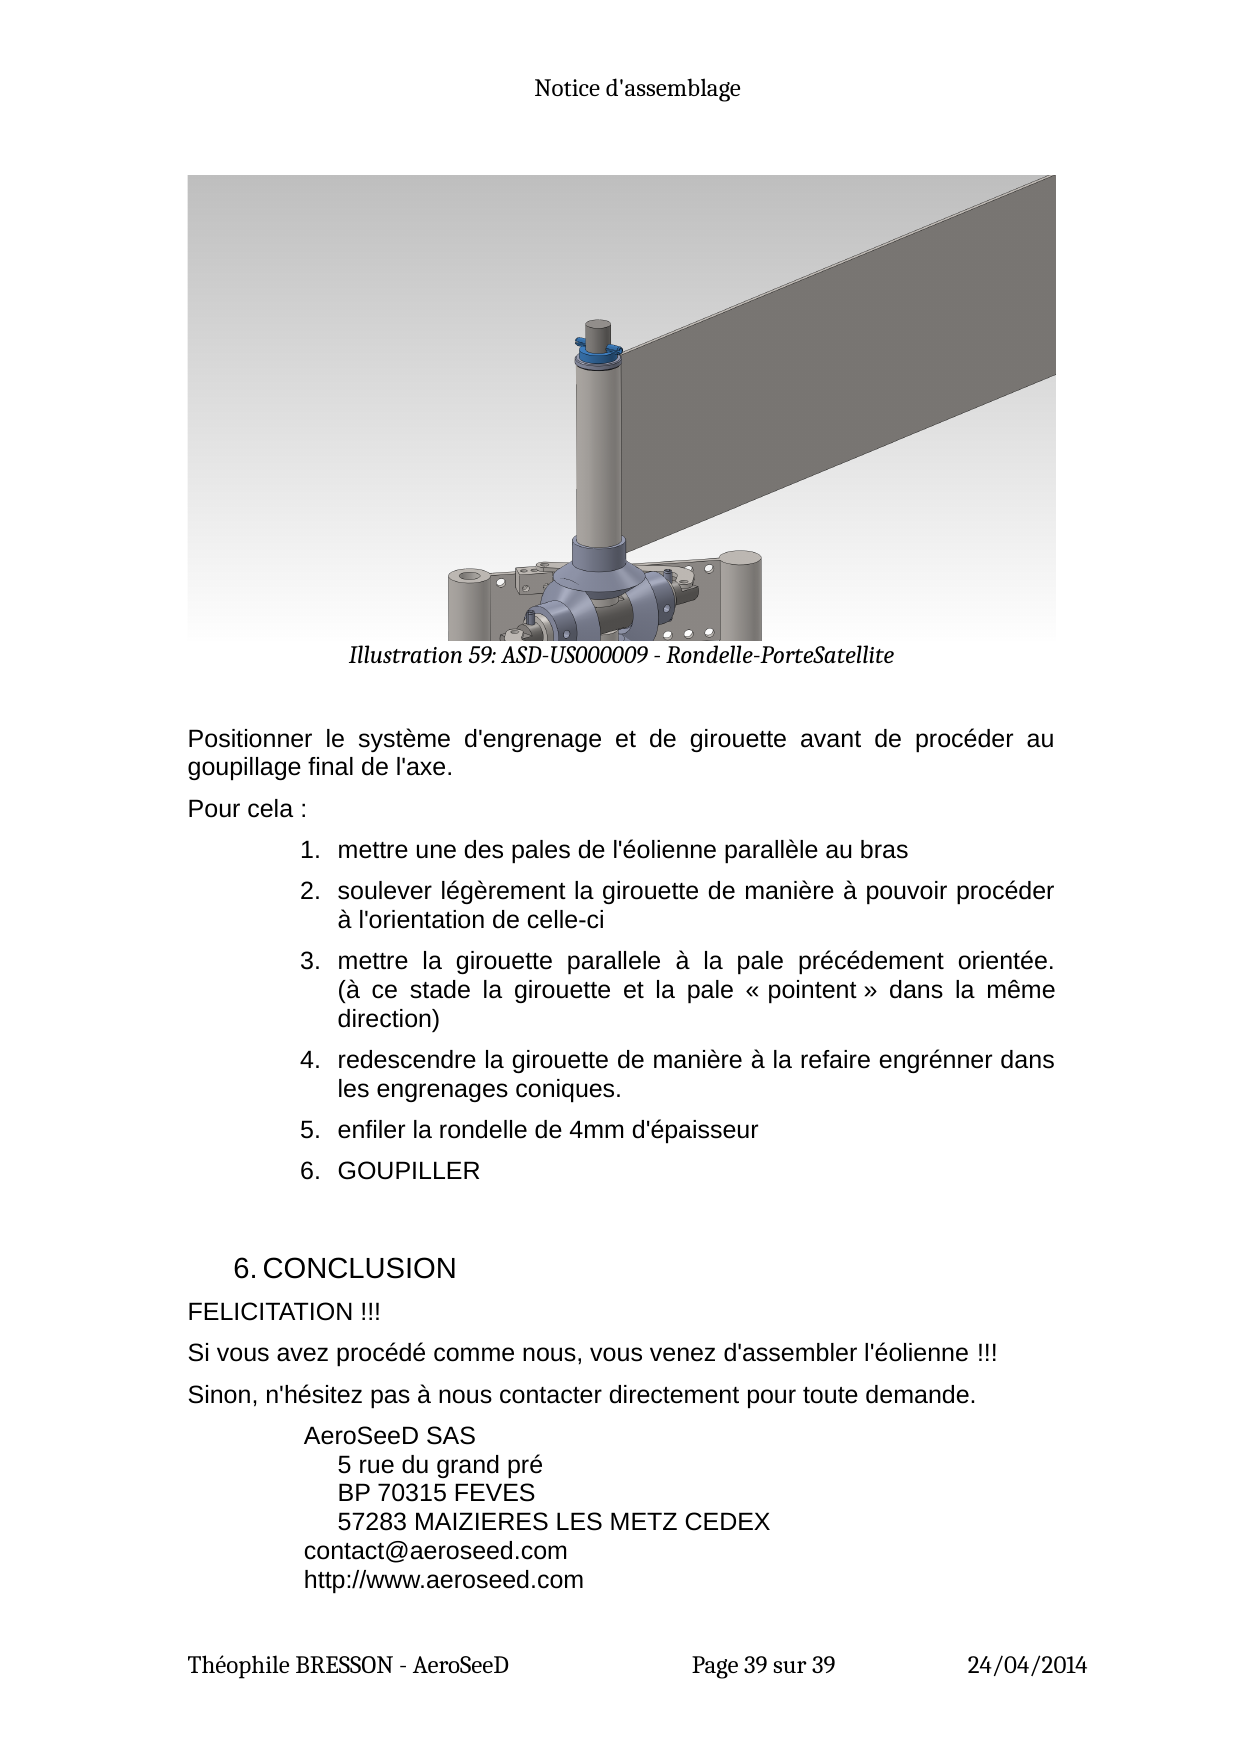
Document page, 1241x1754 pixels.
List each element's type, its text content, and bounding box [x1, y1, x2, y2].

text 5 rue du grand pré [304, 1449, 1056, 1478]
text 57283 MAIZIERES LES METZ CEDEX [304, 1507, 1056, 1536]
text contact@aeroseed.com [304, 1536, 1056, 1564]
list redescendre la girouette de manière à la refaire engrénner dans les engrenages coniques. [300, 1045, 1056, 1102]
list GOUPILLER [300, 1156, 1056, 1185]
list mettre une des pales de l'éolienne parallèle au bras [300, 835, 1056, 863]
picture [187, 175, 1056, 641]
list soulever légèrement la girouette de manière à pouvoir procéder à l'orientation de celle-ci [300, 876, 1056, 933]
list enfiler la rondelle de 4mm d'épaisseur [300, 1115, 1056, 1143]
text FELICITATION !!! [187, 1297, 1056, 1326]
text Sinon, n'hésitez pas à nous contacter directement pour toute demande. [187, 1379, 1056, 1408]
text BP 70315 FEVES [304, 1478, 1056, 1507]
text http://www.aeroseed.com [304, 1564, 1056, 1593]
list mettre la girouette parallele à la pale précédement orientée. (à ce stade la girouette et la pale « pointent » dans la même direction) [300, 946, 1056, 1032]
subtitle CONCLUSION [225, 1251, 1056, 1284]
text Si vous avez procédé comme nous, vous venez d'assembler l'éolienne !!! [187, 1338, 1056, 1367]
text AeroSeeD SAS [304, 1421, 1056, 1449]
text Illustration 59: ASD-US000009 - Rondelle-PorteSatellite [187, 641, 1056, 670]
text Positionner le système d'engrenage et de girouette avant de procéder au goupillage final de l'axe. [187, 723, 1056, 781]
text Pour cela : [187, 793, 1056, 822]
